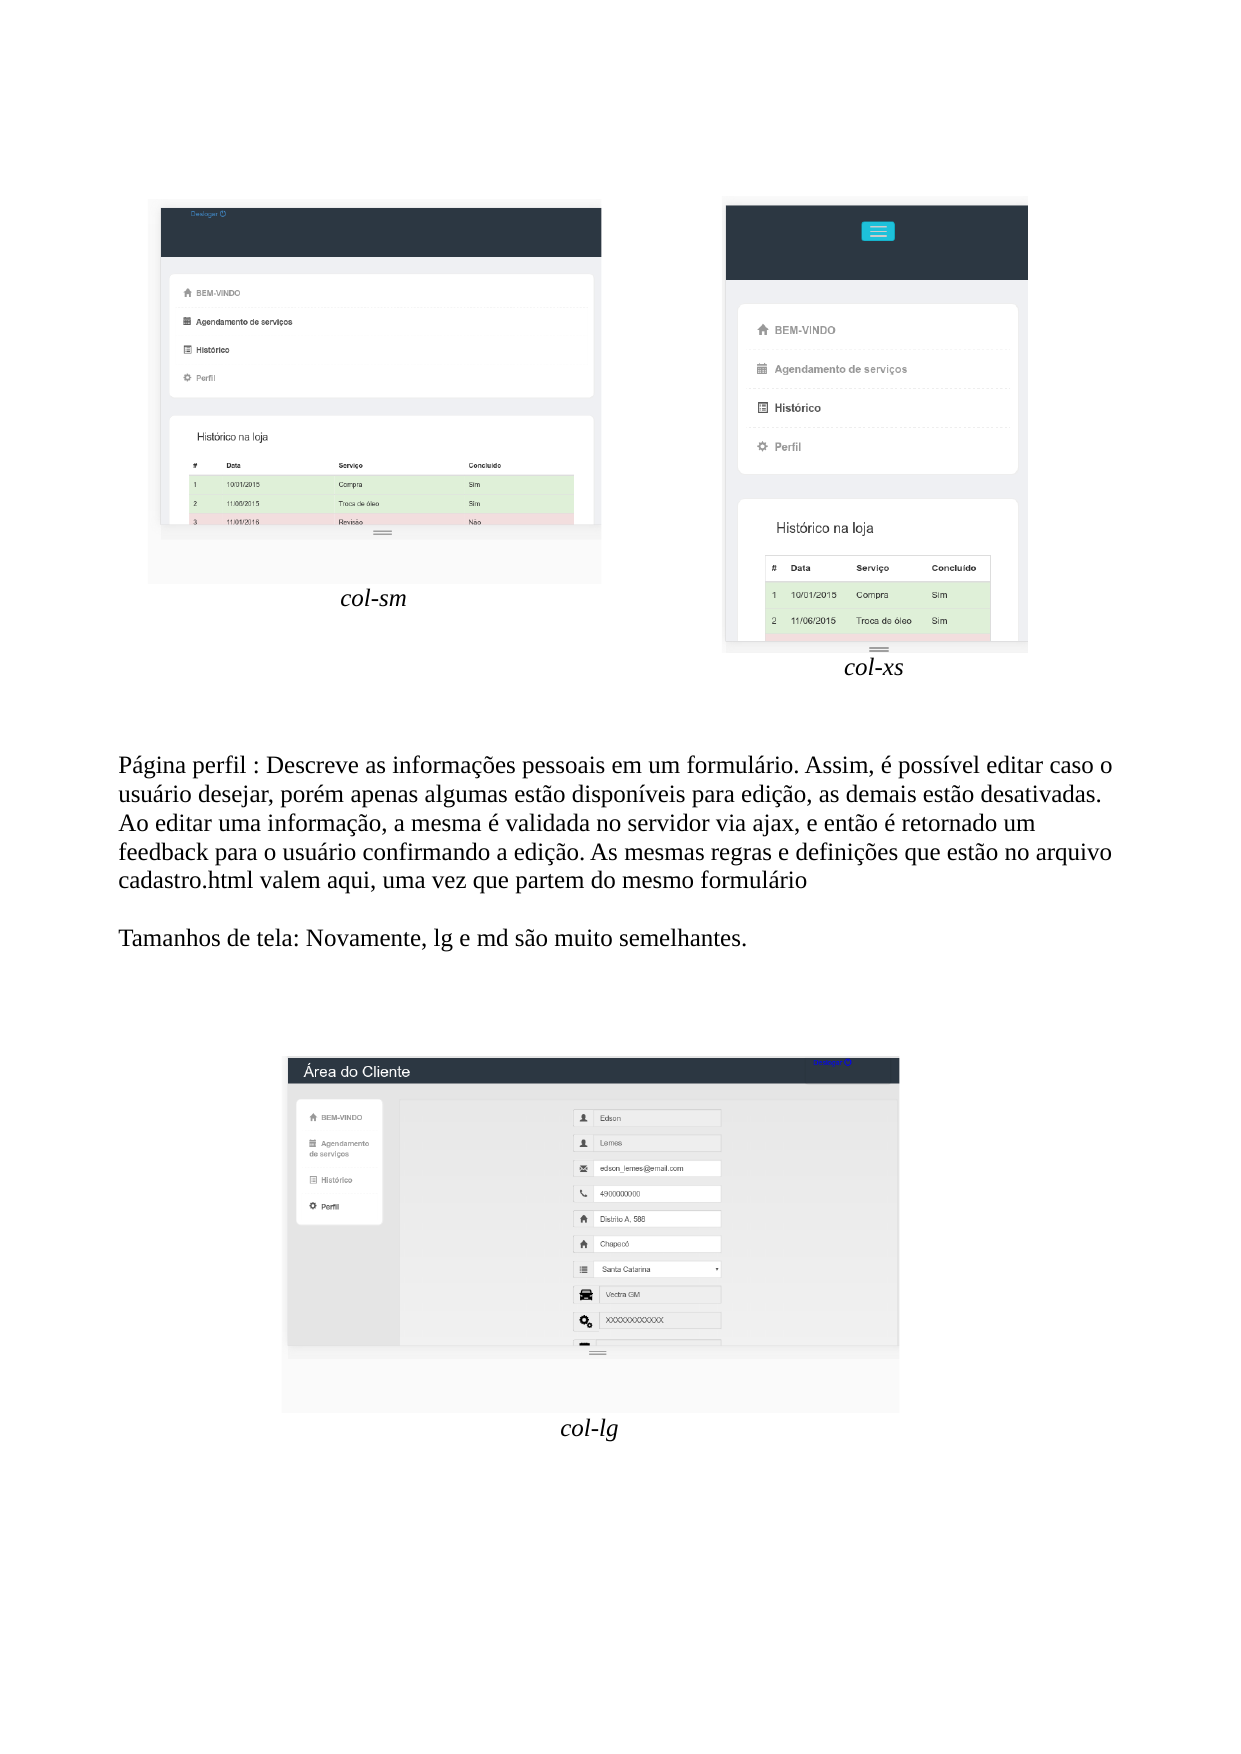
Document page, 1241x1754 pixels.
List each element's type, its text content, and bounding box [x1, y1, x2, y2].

text col-sm [148, 584, 601, 612]
text col-xs [722, 653, 1028, 681]
text col-lg [282, 1413, 899, 1441]
text Tamanhos de tela: Novamente, lg e md são muito semelhantes. [118, 923, 1122, 952]
picture [721, 196, 1028, 653]
picture [147, 199, 602, 584]
picture [281, 1056, 900, 1413]
text Página perfil : Descreve as informações pessoais em um formulário. Assim, é possível editar caso o usuário desejar, porém apenas algumas estão disponíveis para edição, as demais estão desativadas. [118, 751, 1122, 808]
text Ao editar uma informação, a mesma é validada no servidor via ajax, e então é retornado um feedback para o usuário confirmando a edição. As mesmas regras e definições que estão no arquivo cadastro.html valem aqui, uma vez que partem do mesmo formulário [118, 808, 1122, 894]
